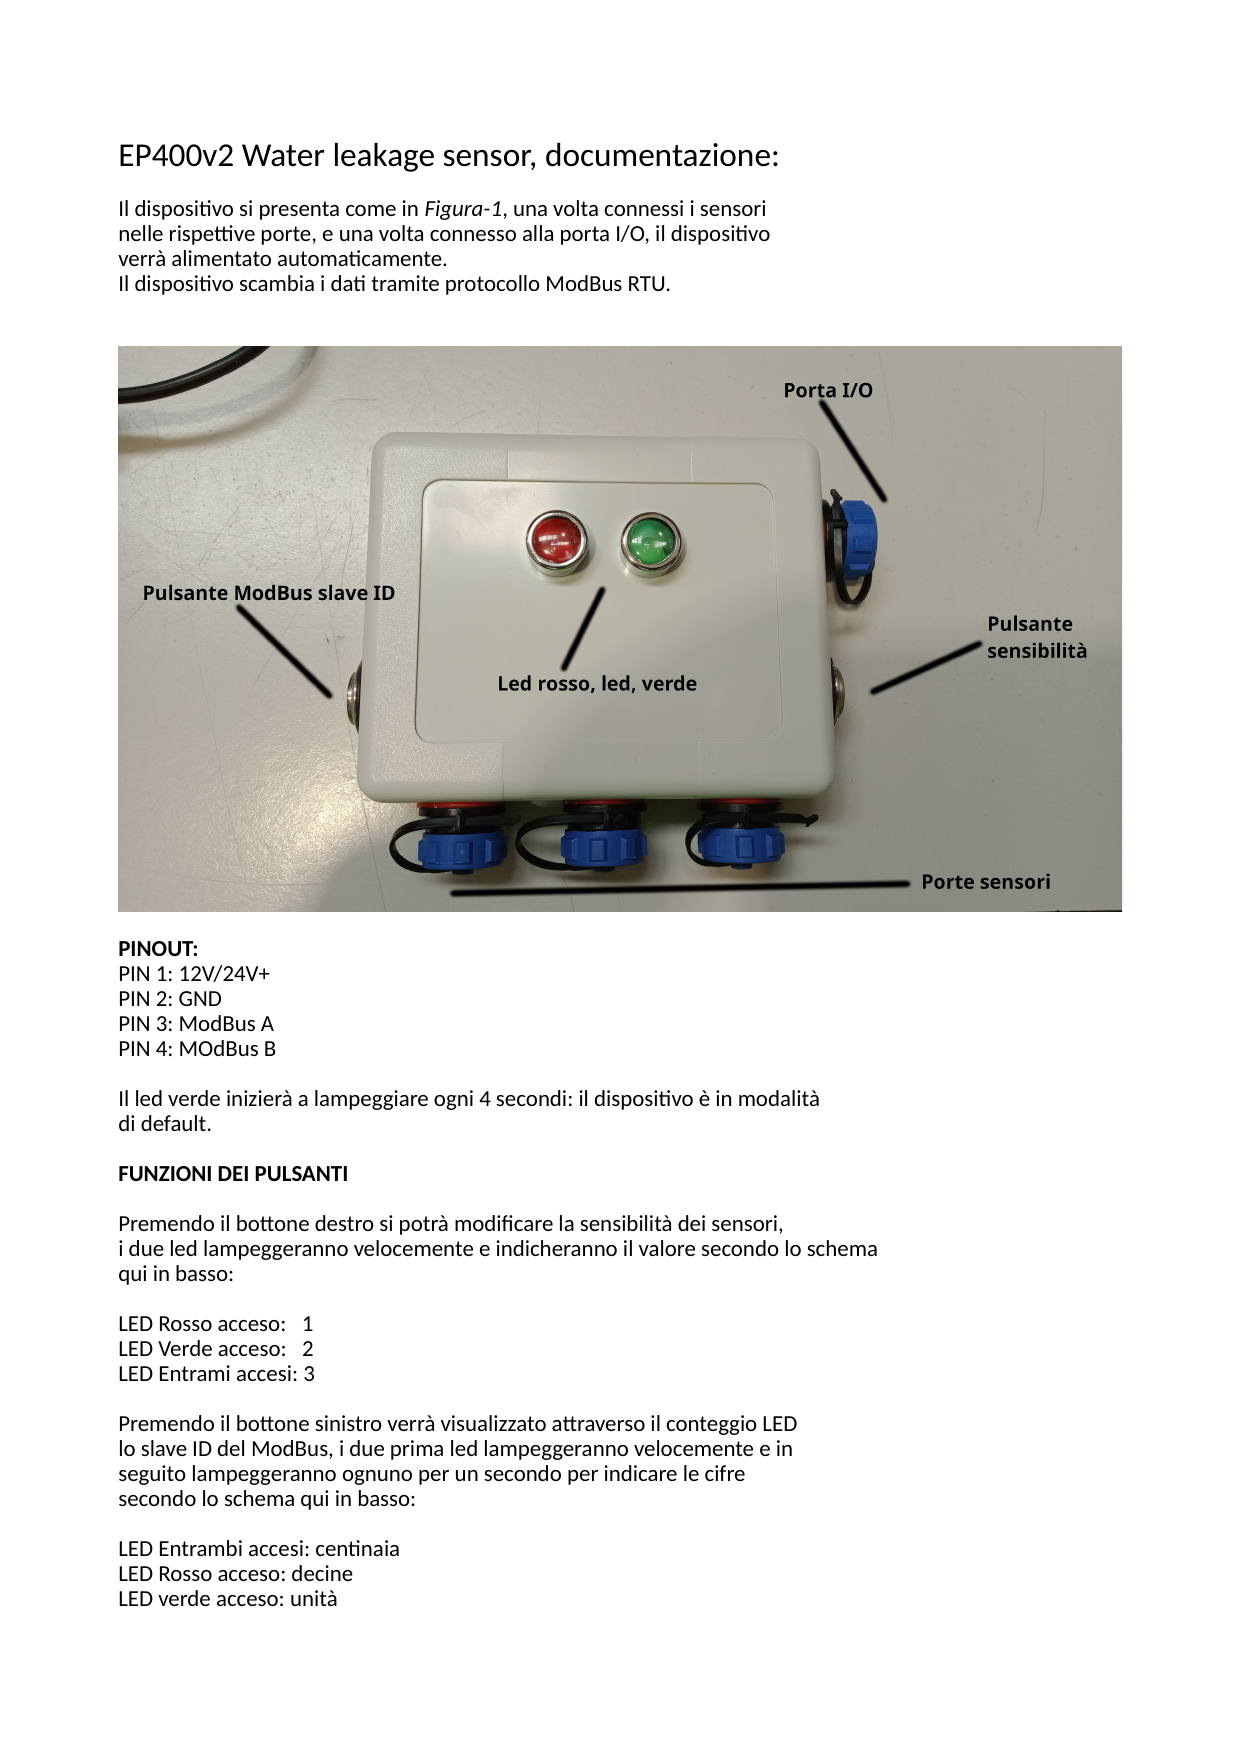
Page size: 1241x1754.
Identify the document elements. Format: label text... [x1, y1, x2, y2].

text PINOUT: [118, 937, 1122, 962]
text PIN 3: ModBus A [118, 1012, 1122, 1037]
text Premendo il bottone sinistro verrà visualizzato attraverso il conteggio LED [118, 1412, 1122, 1437]
text seguito lampeggeranno ognuno per un secondo per indicare le cifre [118, 1462, 1122, 1487]
text Il dispositivo si presenta come in Figura-1, una volta connessi i sensori [118, 197, 1122, 222]
text PIN 1: 12V/24V+ [118, 962, 1122, 987]
text verrà alimentato automaticamente. [118, 247, 1122, 272]
text PIN 2: GND [118, 987, 1122, 1012]
text Il dispositivo scambia i dati tramite protocollo ModBus RTU. [118, 272, 1122, 297]
text LED verde acceso: unità [118, 1587, 1122, 1612]
text qui in basso: [118, 1262, 1122, 1287]
text FUNZIONI DEI PULSANTI [118, 1162, 1122, 1187]
text LED Rosso acceso: 1 [118, 1312, 1122, 1337]
text lo slave ID del ModBus, i due prima led lampeggeranno velocemente e in [118, 1437, 1122, 1462]
text LED Entrami accesi: 3 [118, 1362, 1122, 1387]
text LED Entrambi accesi: centinaia [118, 1537, 1122, 1562]
text di default. [118, 1112, 1122, 1137]
text LED Verde acceso: 2 [118, 1337, 1122, 1362]
text secondo lo schema qui in basso: [118, 1487, 1122, 1512]
text PIN 4: MOdBus B [118, 1037, 1122, 1062]
picture [118, 346, 1123, 912]
text LED Rosso acceso: decine [118, 1562, 1122, 1587]
text nelle rispettive porte, e una volta connesso alla porta I/O, il dispositivo [118, 222, 1122, 247]
text i due led lampeggeranno velocemente e indicheranno il valore secondo lo schema [118, 1237, 1122, 1262]
text Il led verde inizierà a lampeggiare ogni 4 secondi: il dispositivo è in modalità [118, 1087, 1122, 1112]
text Premendo il bottone destro si potrà modificare la sensibilità dei sensori, [118, 1212, 1122, 1237]
text EP400v2 Water leakage sensor, documentazione: [118, 147, 1122, 172]
